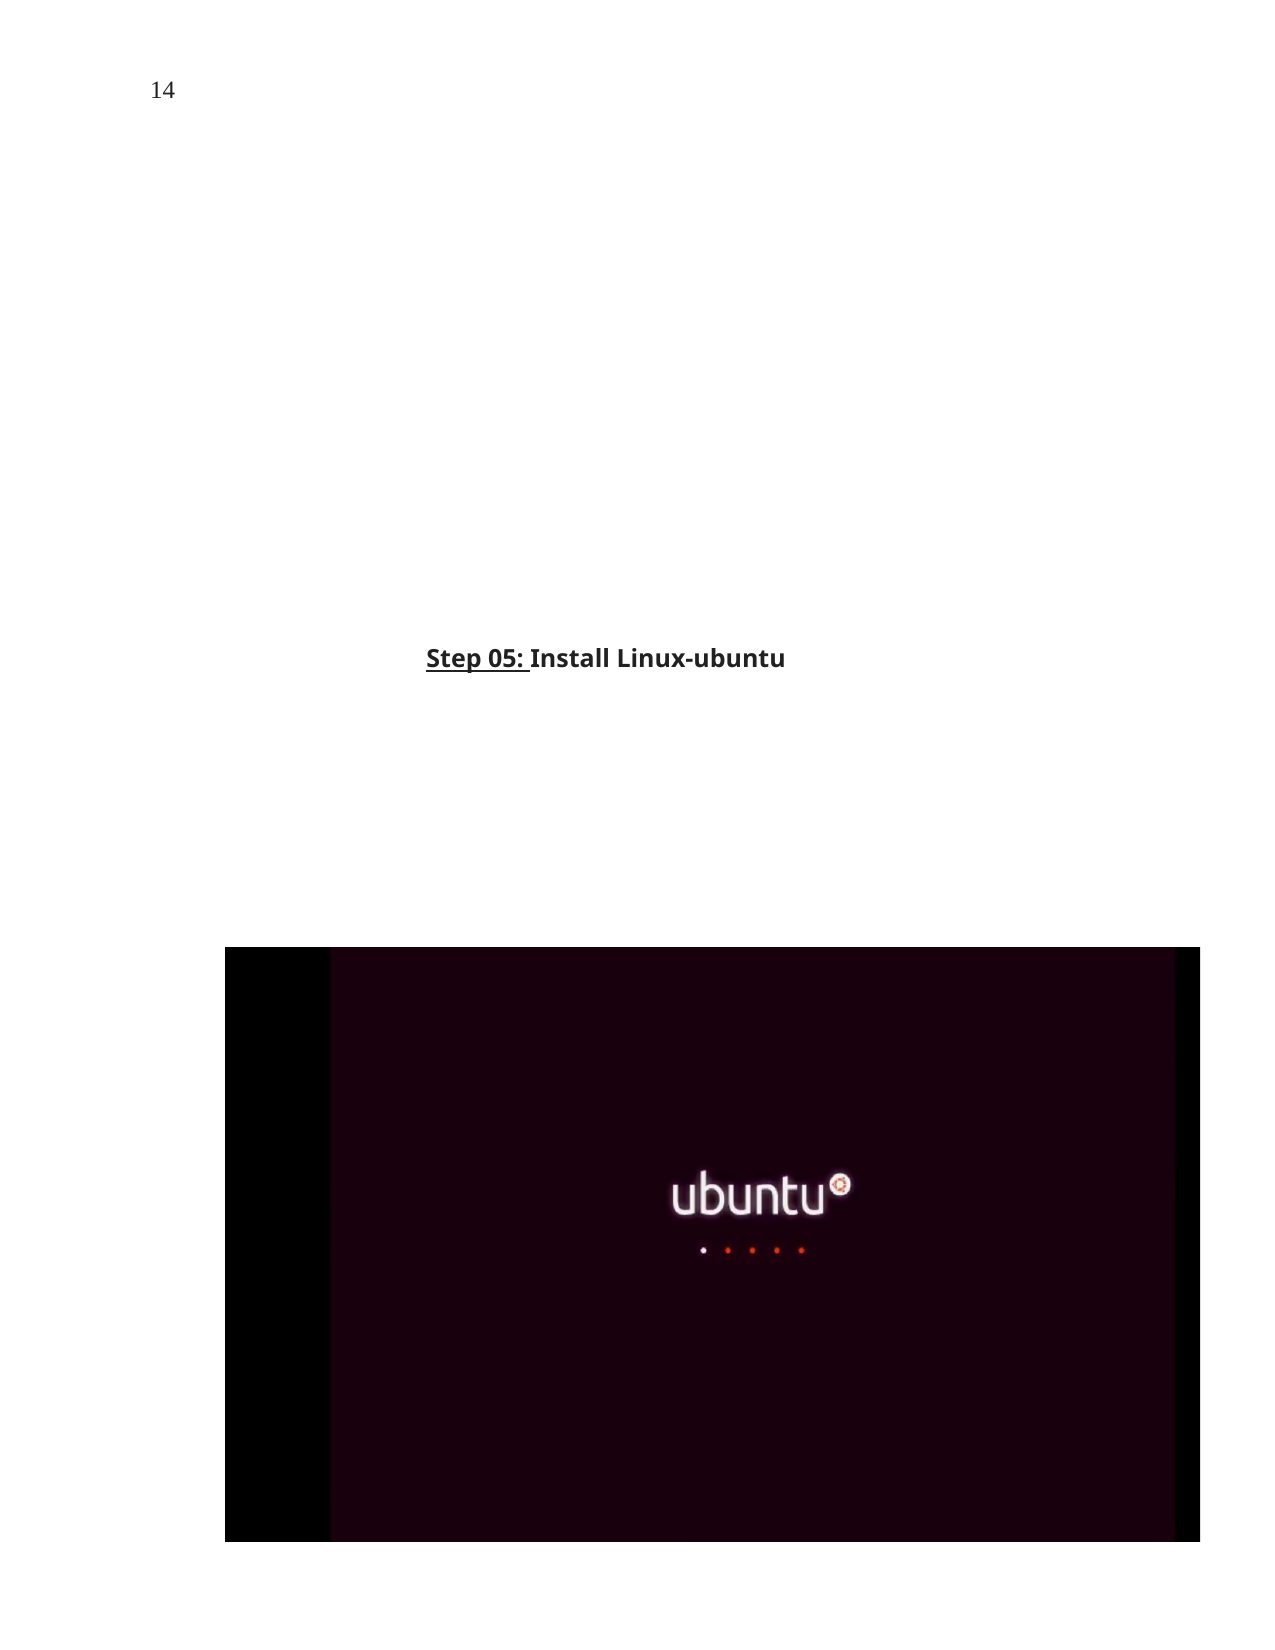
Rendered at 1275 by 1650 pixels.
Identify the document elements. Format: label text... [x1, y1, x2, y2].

list Step 05: Install Linux-ubuntu [225, 641, 1125, 675]
